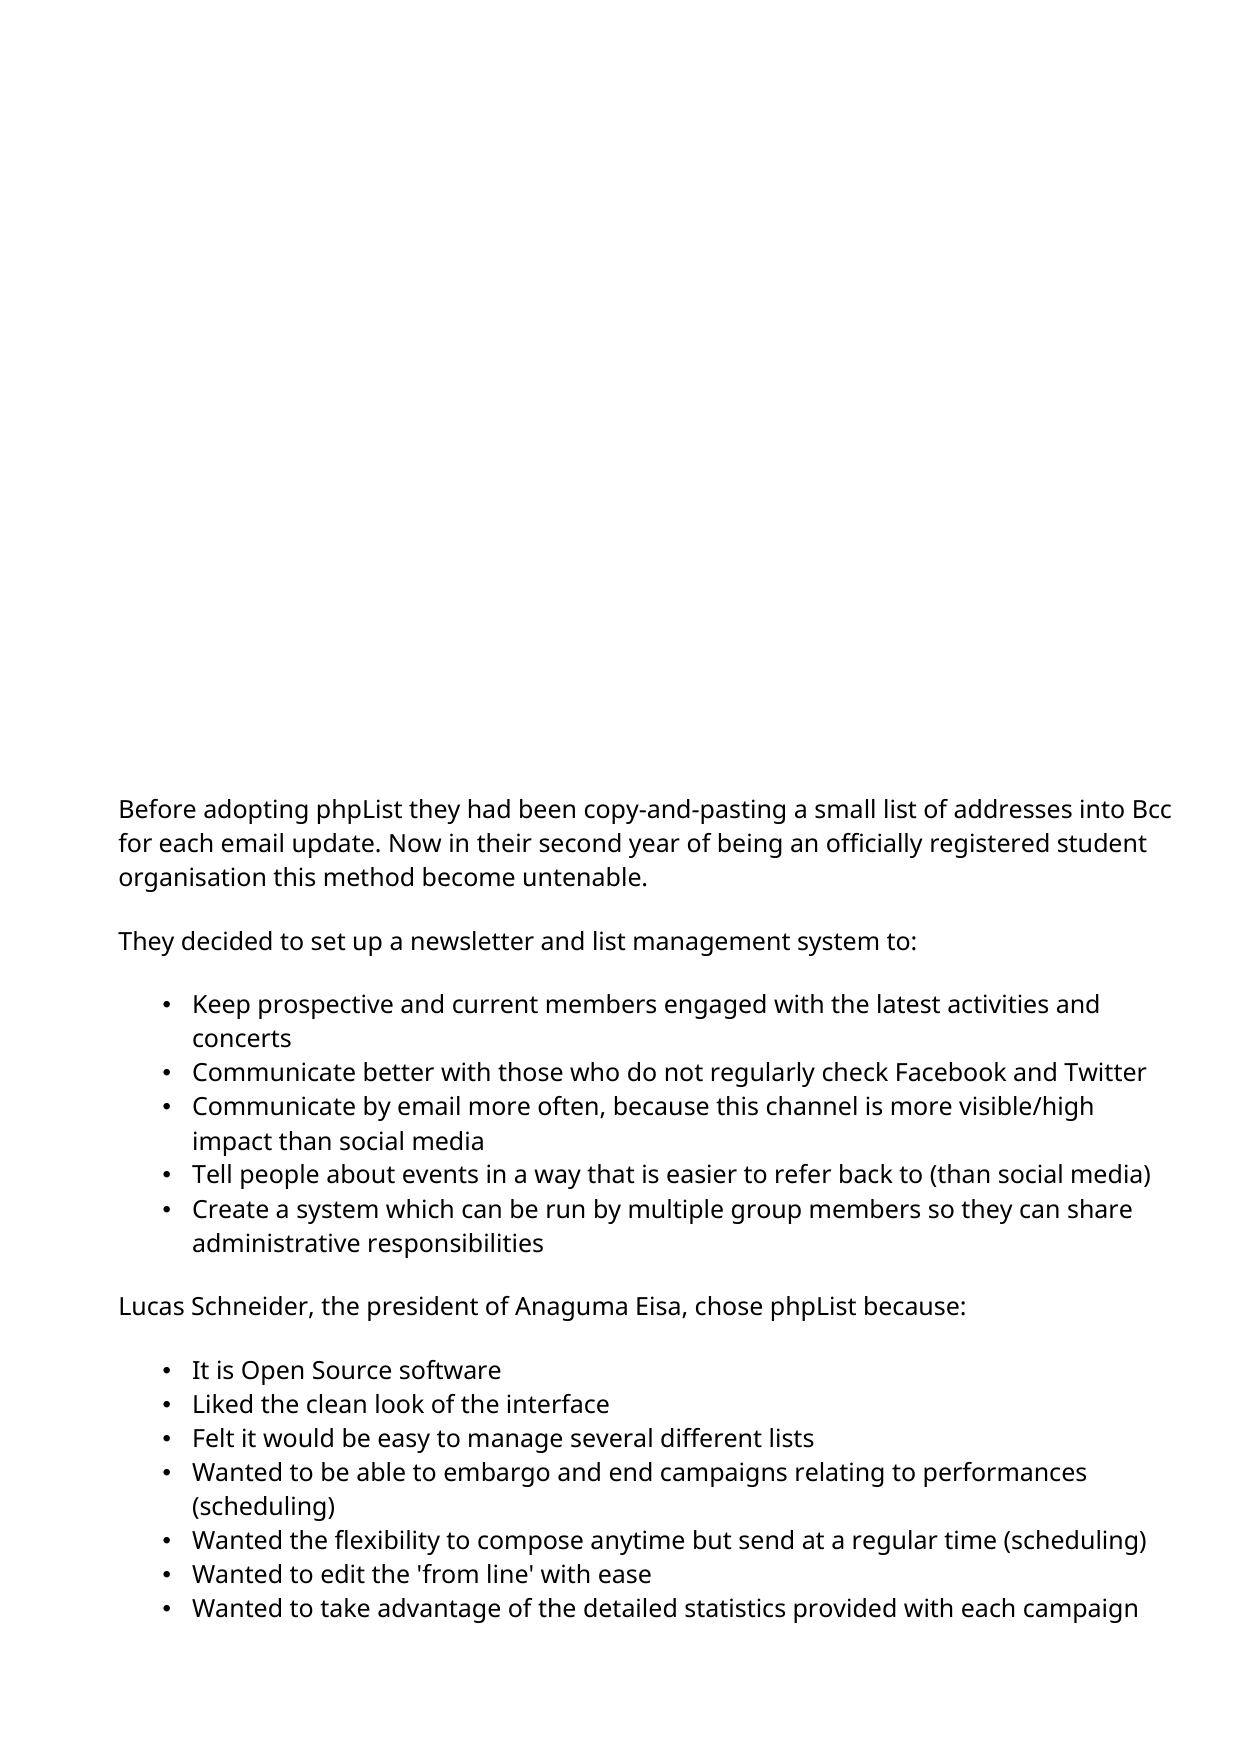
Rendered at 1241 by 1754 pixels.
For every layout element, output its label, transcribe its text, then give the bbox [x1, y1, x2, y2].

list Felt it would be easy to manage several different lists [162, 1421, 1181, 1454]
list Wanted to take advantage of the detailed statistics provided with each campaign [162, 1591, 1181, 1625]
list Wanted the flexibility to compose anytime but send at a regular time (scheduling) [162, 1523, 1181, 1557]
list Tell people about events in a way that is easier to refer back to (than social media) [162, 1157, 1181, 1191]
list It is Open Source software [162, 1352, 1181, 1386]
list Wanted to be able to embargo and end campaigns relating to performances (scheduling) [162, 1454, 1181, 1523]
list Communicate by email more often, because this channel is more visible/high impact than social media [162, 1089, 1181, 1157]
text Lucas Schneider, the president of Anaguma Eisa, chose phpList because: [118, 1289, 1181, 1323]
list Communicate better with those who do not regularly check Facebook and Twitter [162, 1055, 1181, 1089]
text They decided to set up a newsletter and list management system to: [118, 923, 1181, 957]
list Create a system which can be run by multiple group members so they can share administrative responsibilities [162, 1191, 1181, 1259]
list Wanted to edit the 'from line' with ease [162, 1557, 1181, 1591]
list Liked the clean look of the interface [162, 1386, 1181, 1421]
text Before adopting phpList they had been copy-and-pasting a small list of addresses into Bcc for each email update. Now in their second year of being an officially registered student organisation this method become untenable. [118, 792, 1181, 894]
list Keep prospective and current members engaged with the latest activities and concerts [162, 987, 1181, 1055]
